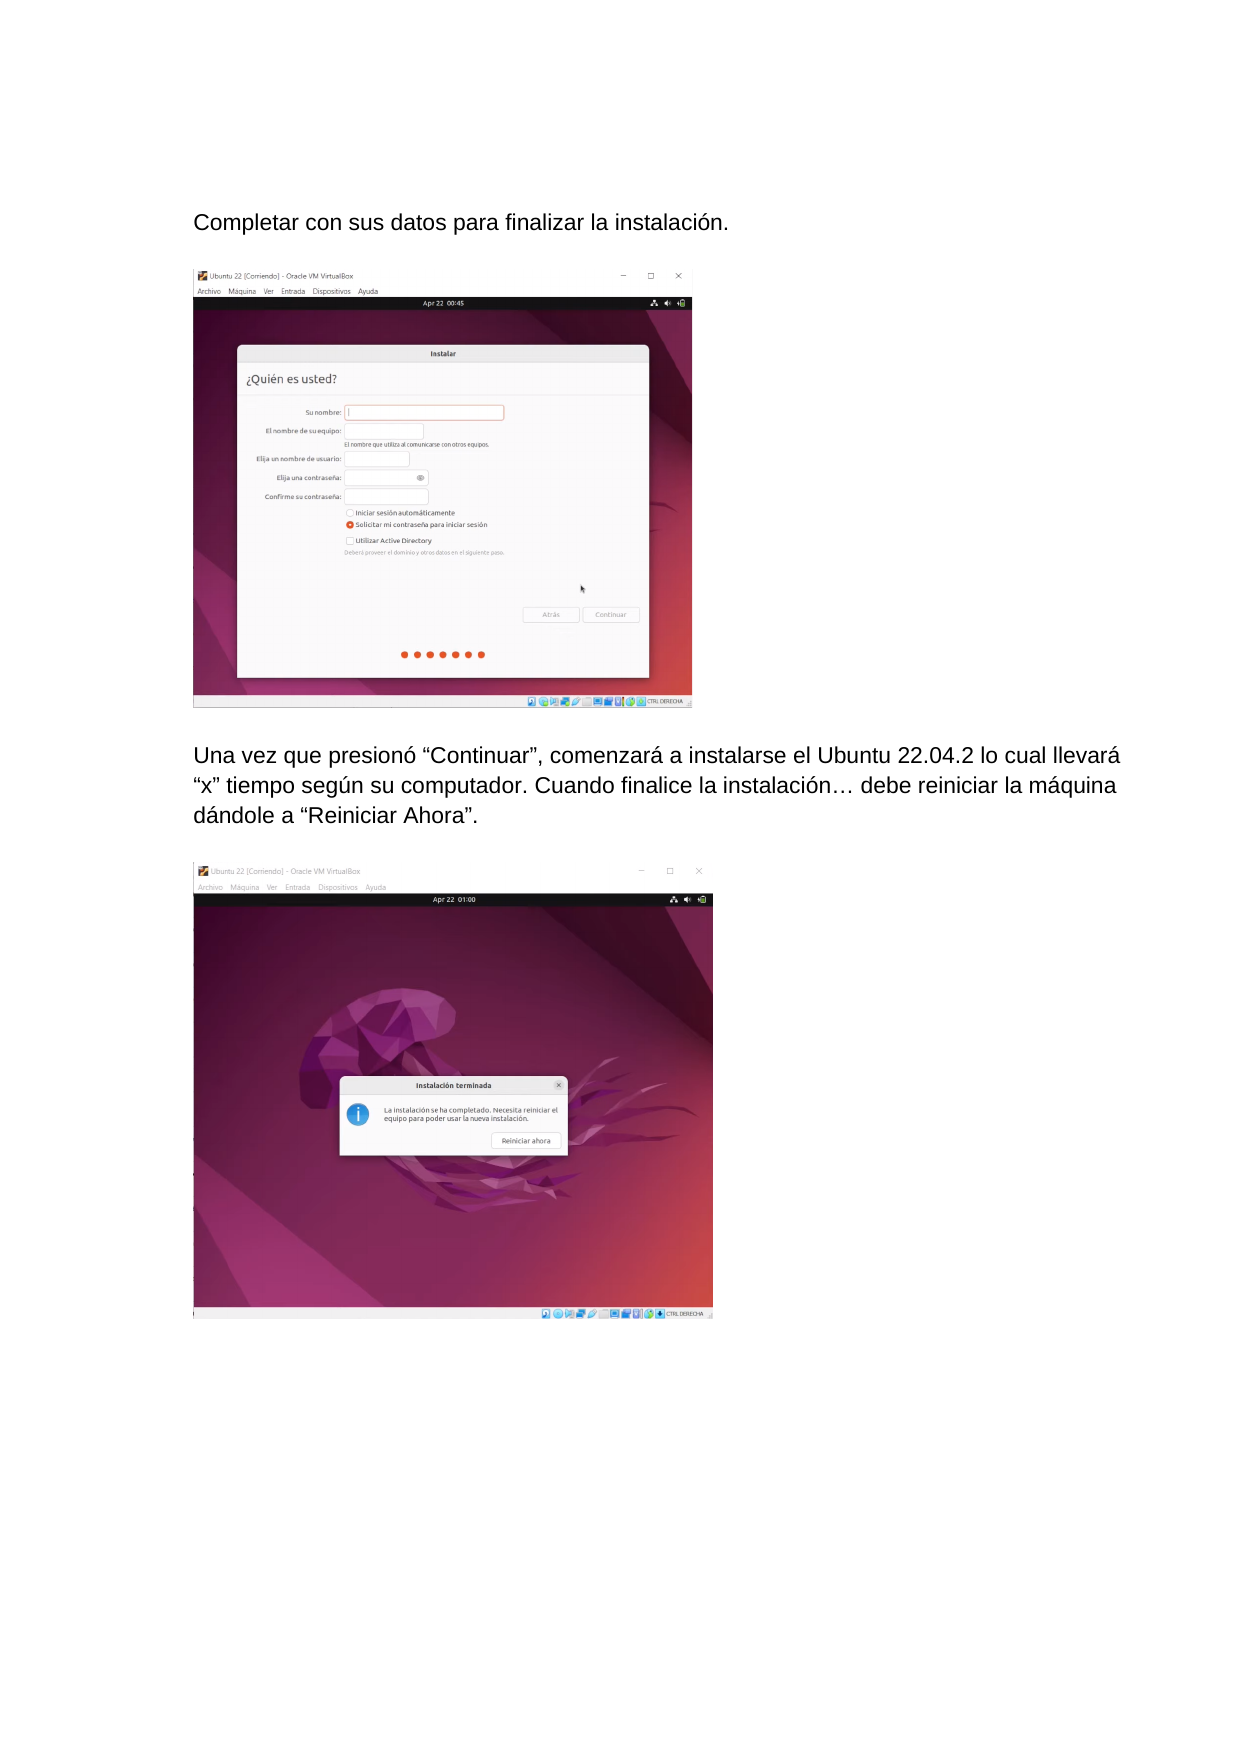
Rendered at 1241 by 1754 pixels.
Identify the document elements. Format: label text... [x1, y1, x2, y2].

text Completar con sus datos para finalizar la instalación. [193, 209, 1122, 235]
picture [193, 269, 693, 708]
text Una vez que presionó “Continuar”, comenzará a instalarse el Ubuntu 22.04.2 lo cual llevará “x” tiempo según su computador. Cuando finalice la instalación… debe reiniciar la máquina dándole a “Reiniciar Ahora”. [193, 742, 1122, 828]
picture [193, 862, 713, 1319]
